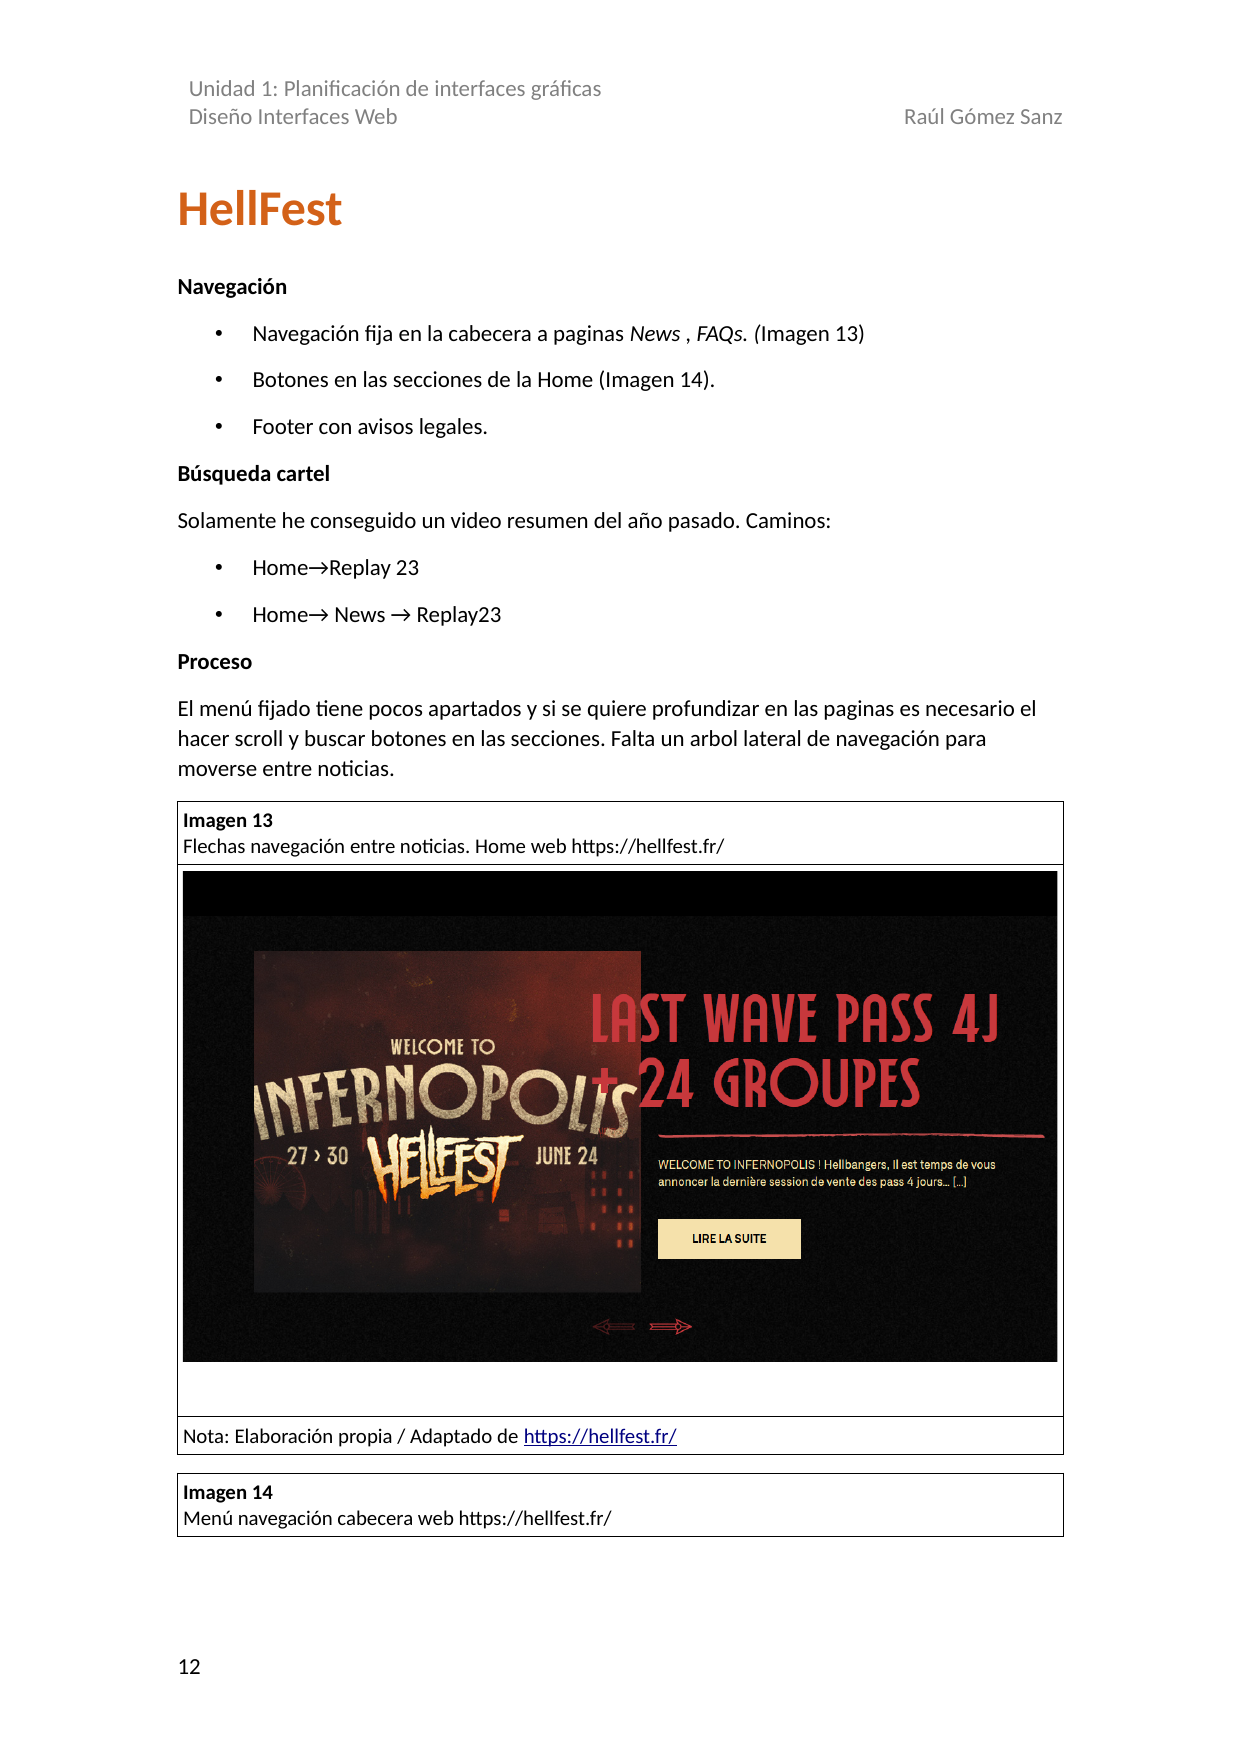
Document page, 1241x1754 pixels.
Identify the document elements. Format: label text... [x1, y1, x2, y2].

text Búsqueda cartel [177, 459, 1063, 487]
text Proceso [177, 647, 1063, 675]
table_cell [178, 865, 1063, 1416]
list Home→Replay 23 [215, 553, 1063, 581]
text El menú fijado tiene pocos apartados y si se quiere profundizar en las paginas es necesario el hacer scroll y buscar botones en las secciones. Falta un arbol lateral de navegación para moverse entre noticias. [177, 694, 1063, 782]
table_header Imagen 13 Flechas navegación entre noticias. Home web https://hellfest.fr/ [178, 802, 1063, 864]
table_cell Nota: Elaboración propia / Adaptado de https://hellfest.fr/ [178, 1417, 1063, 1454]
table_header Imagen 14 Menú navegación cabecera web https://hellfest.fr/ [178, 1474, 1063, 1536]
picture [182, 871, 1058, 1362]
list Botones en las secciones de la Home (Imagen 14). [215, 366, 1063, 394]
list Navegación fija en la cabecera a paginas News , FAQs. (Imagen 13) [215, 319, 1063, 347]
subtitle HellFest [177, 177, 1063, 238]
text Solamente he conseguido un video resumen del año pasado. Caminos: [177, 506, 1063, 534]
list Footer con avisos legales. [215, 412, 1063, 441]
list Home→ News → Replay23 [215, 600, 1063, 628]
text Navegación [177, 272, 1063, 300]
